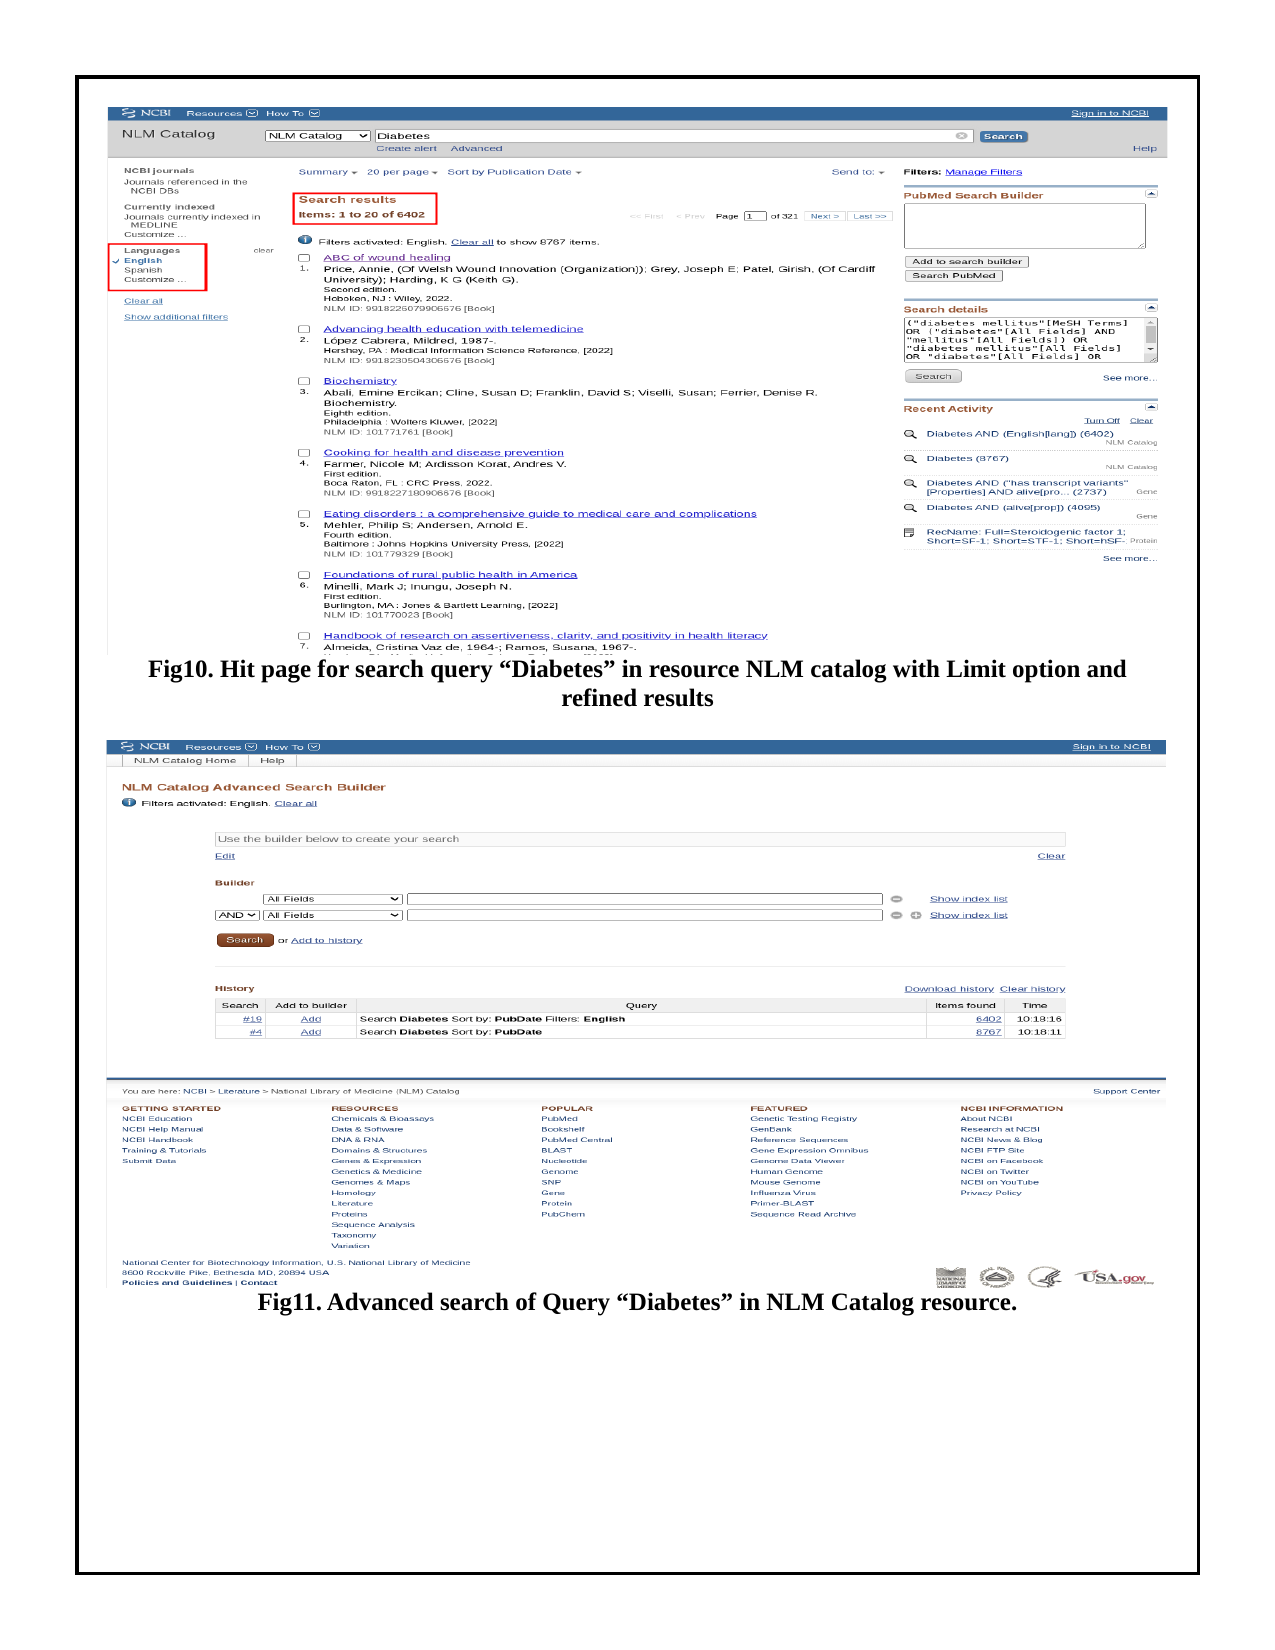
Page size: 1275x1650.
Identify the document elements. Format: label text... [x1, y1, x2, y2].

text Fig11. Advanced search of Query “Diabetes” in NLM Catalog resource. [108, 740, 1167, 1316]
text Fig10. Hit page for search query “Diabetes” in resource NLM catalog with Limit option and refined results [108, 655, 1167, 712]
picture [106, 740, 1166, 1288]
picture [107, 107, 1168, 655]
